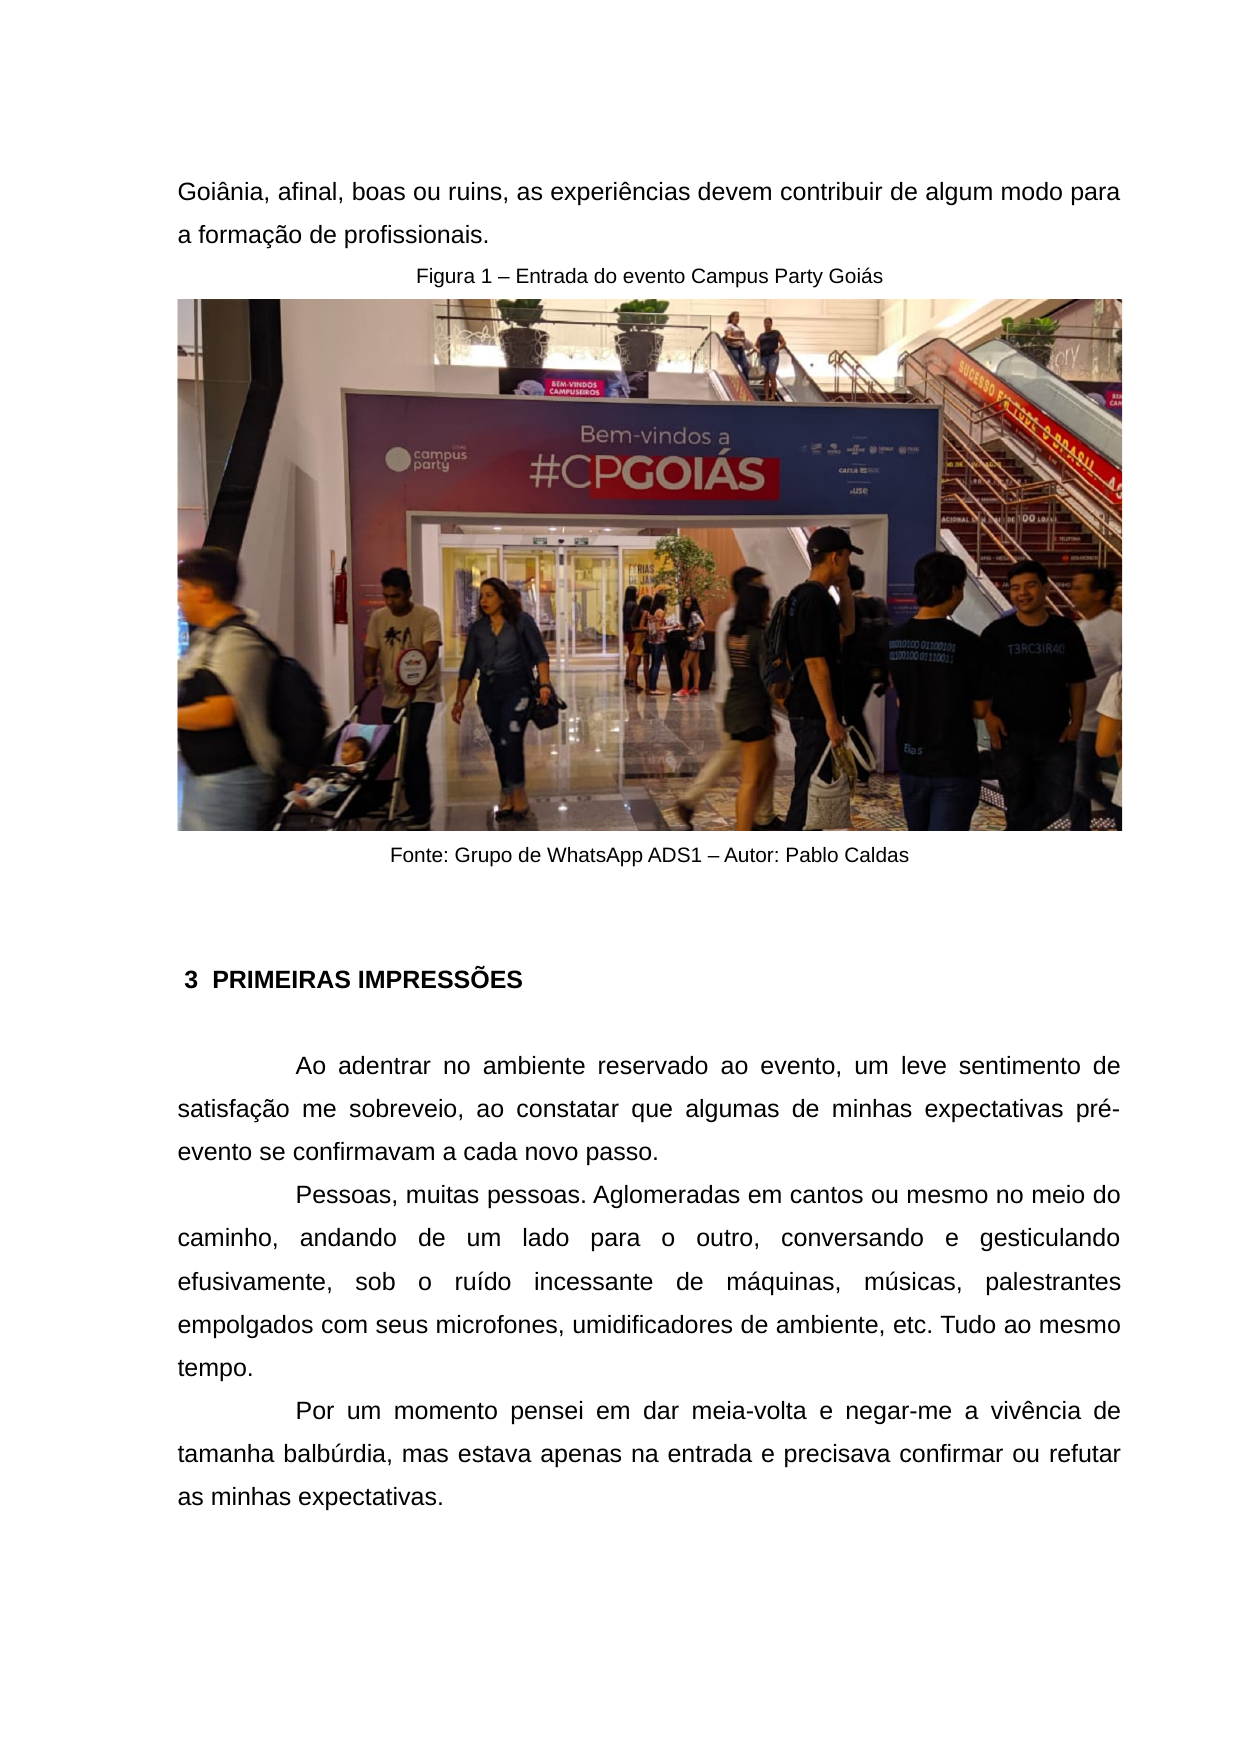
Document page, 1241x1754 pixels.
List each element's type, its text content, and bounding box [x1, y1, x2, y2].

picture [177, 299, 1123, 831]
text Figura 1 – Entrada do evento Campus Party Goiás [177, 263, 1122, 287]
list PRIMEIRAS IMPRESSÕES [177, 965, 1122, 993]
text Goiânia, afinal, boas ou ruins, as experiências devem contribuir de algum modo para a formação de profissionais. [177, 177, 1122, 249]
text Pessoas, muitas pessoas. Aglomeradas em cantos ou mesmo no meio do caminho, andando de um lado para o outro, conversando e gesticulando efusivamente, sob o ruído incessante de máquinas, músicas, palestrantes empolgados com seus microfones, umidificadores de ambiente, etc. Tudo ao mesmo tempo. [177, 1180, 1122, 1382]
text Por um momento pensei em dar meia-volta e negar-me a vivência de tamanha balbúrdia, mas estava apenas na entrada e precisava confirmar ou refutar as minhas expectativas. [177, 1396, 1122, 1511]
text Ao adentrar no ambiente reservado ao evento, um leve sentimento de satisfação me sobreveio, ao constatar que algumas de minhas expectativas pré-evento se confirmavam a cada novo passo. [177, 1051, 1122, 1166]
text Fonte: Grupo de WhatsApp ADS1 – Autor: Pablo Caldas [177, 831, 1122, 866]
